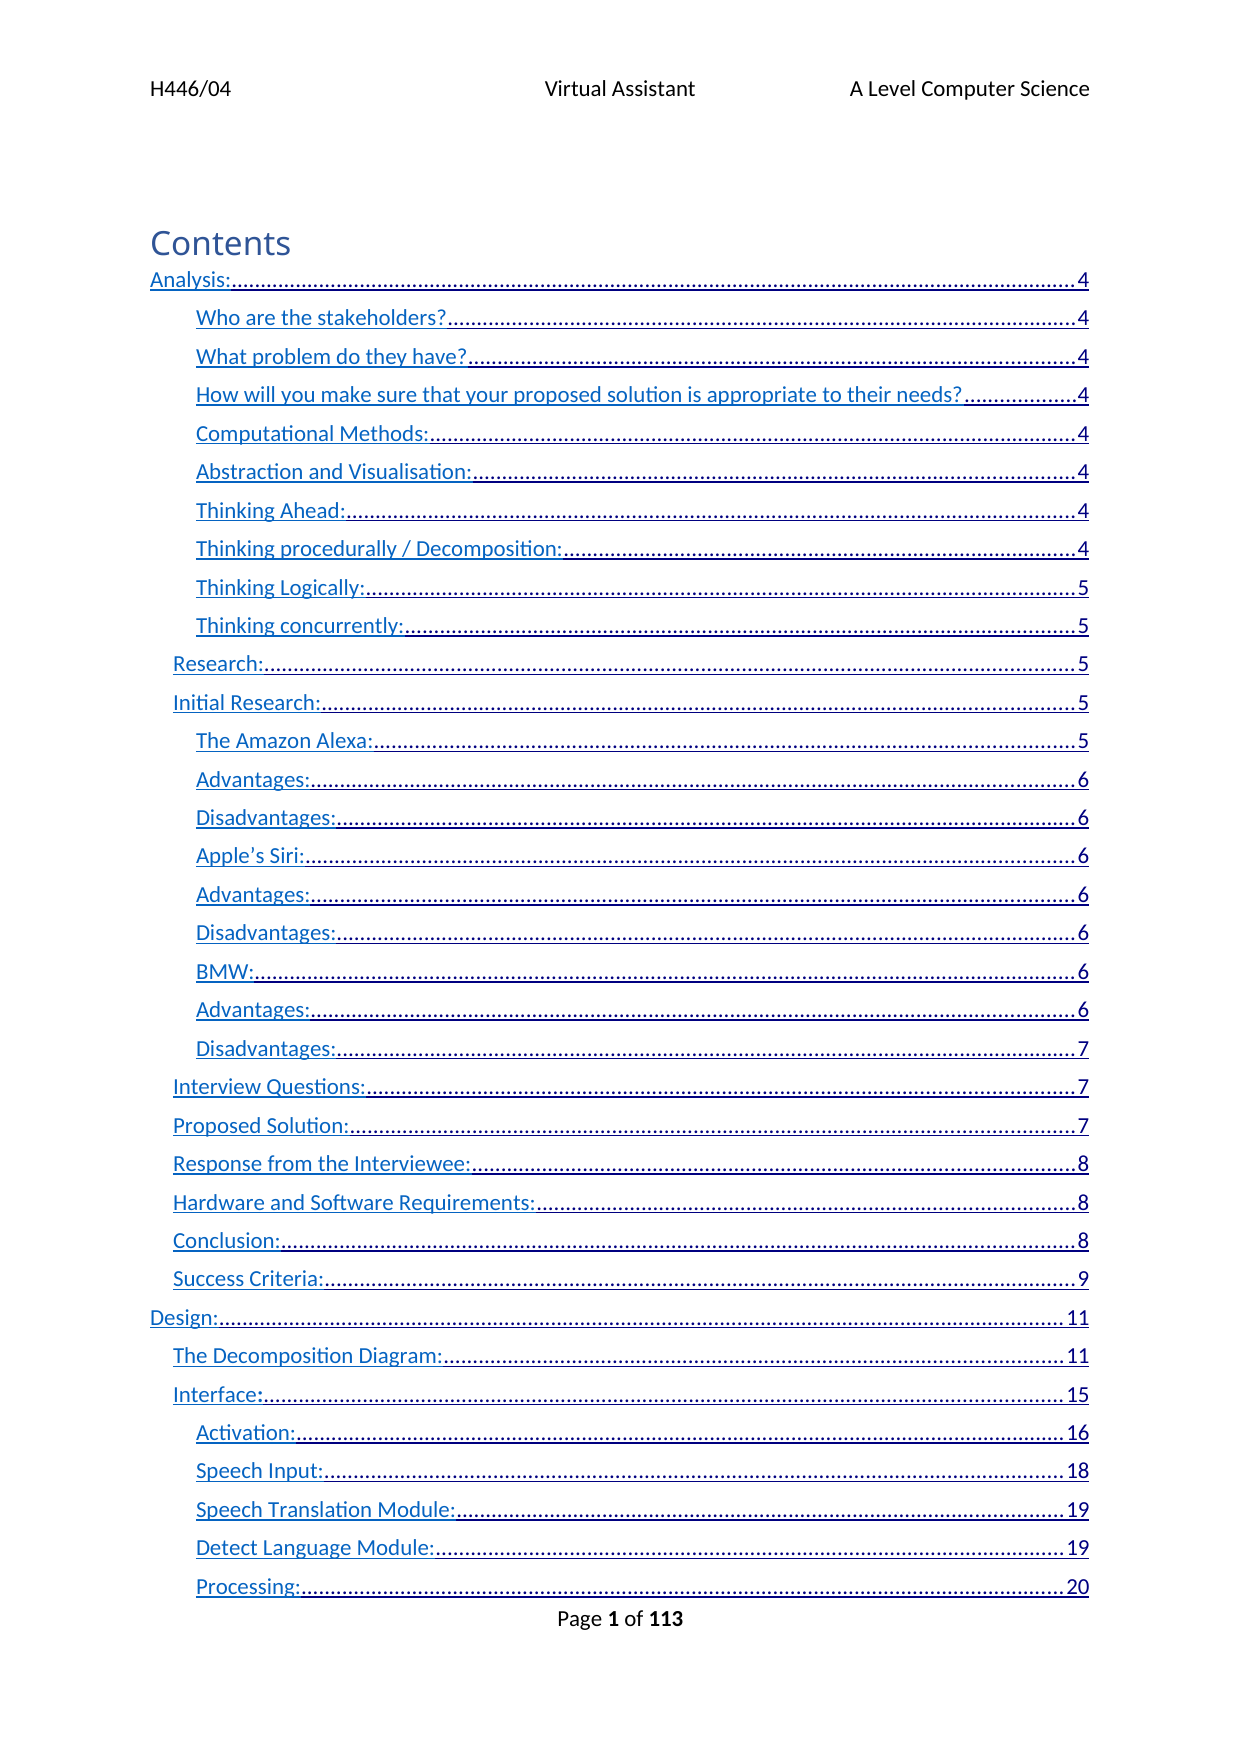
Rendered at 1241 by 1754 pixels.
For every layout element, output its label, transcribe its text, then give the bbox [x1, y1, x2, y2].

text Interface: 15 [173, 1380, 1090, 1408]
text Activation: 16 [196, 1418, 1090, 1446]
text Analysis: 4 [150, 265, 1090, 293]
text Disadvantages: 7 [196, 1034, 1090, 1062]
text The Amazon Alexa: 5 [196, 726, 1090, 754]
text Thinking procedurally / Decomposition: 4 [196, 534, 1090, 562]
text Computational Methods: 4 [196, 419, 1090, 447]
text Advantages: 6 [196, 880, 1090, 908]
text Speech Input: 18 [196, 1457, 1090, 1485]
text Response from the Interviewee: 8 [173, 1149, 1090, 1177]
text Advantages: 6 [196, 995, 1090, 1023]
text Hardware and Software Requirements: 8 [173, 1188, 1090, 1216]
text Processing: 20 [196, 1572, 1090, 1600]
text Success Criteria: 9 [173, 1264, 1090, 1292]
text Thinking Ahead: 4 [196, 496, 1090, 524]
text Disadvantages: 6 [196, 803, 1090, 831]
text The Decomposition Diagram: 11 [173, 1341, 1090, 1369]
text BMW: 6 [196, 957, 1090, 985]
text Conclusion: 8 [173, 1226, 1090, 1254]
text Research: 5 [173, 649, 1090, 677]
text Initial Research: 5 [173, 688, 1090, 716]
text What problem do they have? 4 [196, 342, 1090, 370]
text Who are the stakeholders? 4 [196, 303, 1090, 332]
text Proposed Solution: 7 [173, 1111, 1090, 1139]
text Design: 11 [150, 1303, 1090, 1331]
text Abstraction and Visualisation: 4 [196, 457, 1090, 485]
text Speech Translation Module: 19 [196, 1495, 1090, 1523]
text Apple’s Siri: 6 [196, 842, 1090, 870]
text Interview Questions: 7 [173, 1072, 1090, 1100]
text Advantages: 6 [196, 765, 1090, 793]
text How will you make sure that your proposed solution is appropriate to their needs? 4 [196, 380, 1090, 408]
text Disadvantages: 6 [196, 918, 1090, 947]
subtitle Contents [150, 220, 1090, 265]
text Detect Language Module: 19 [196, 1533, 1090, 1562]
text Thinking Logically: 5 [196, 573, 1090, 601]
text Thinking concurrently: 5 [196, 611, 1090, 639]
